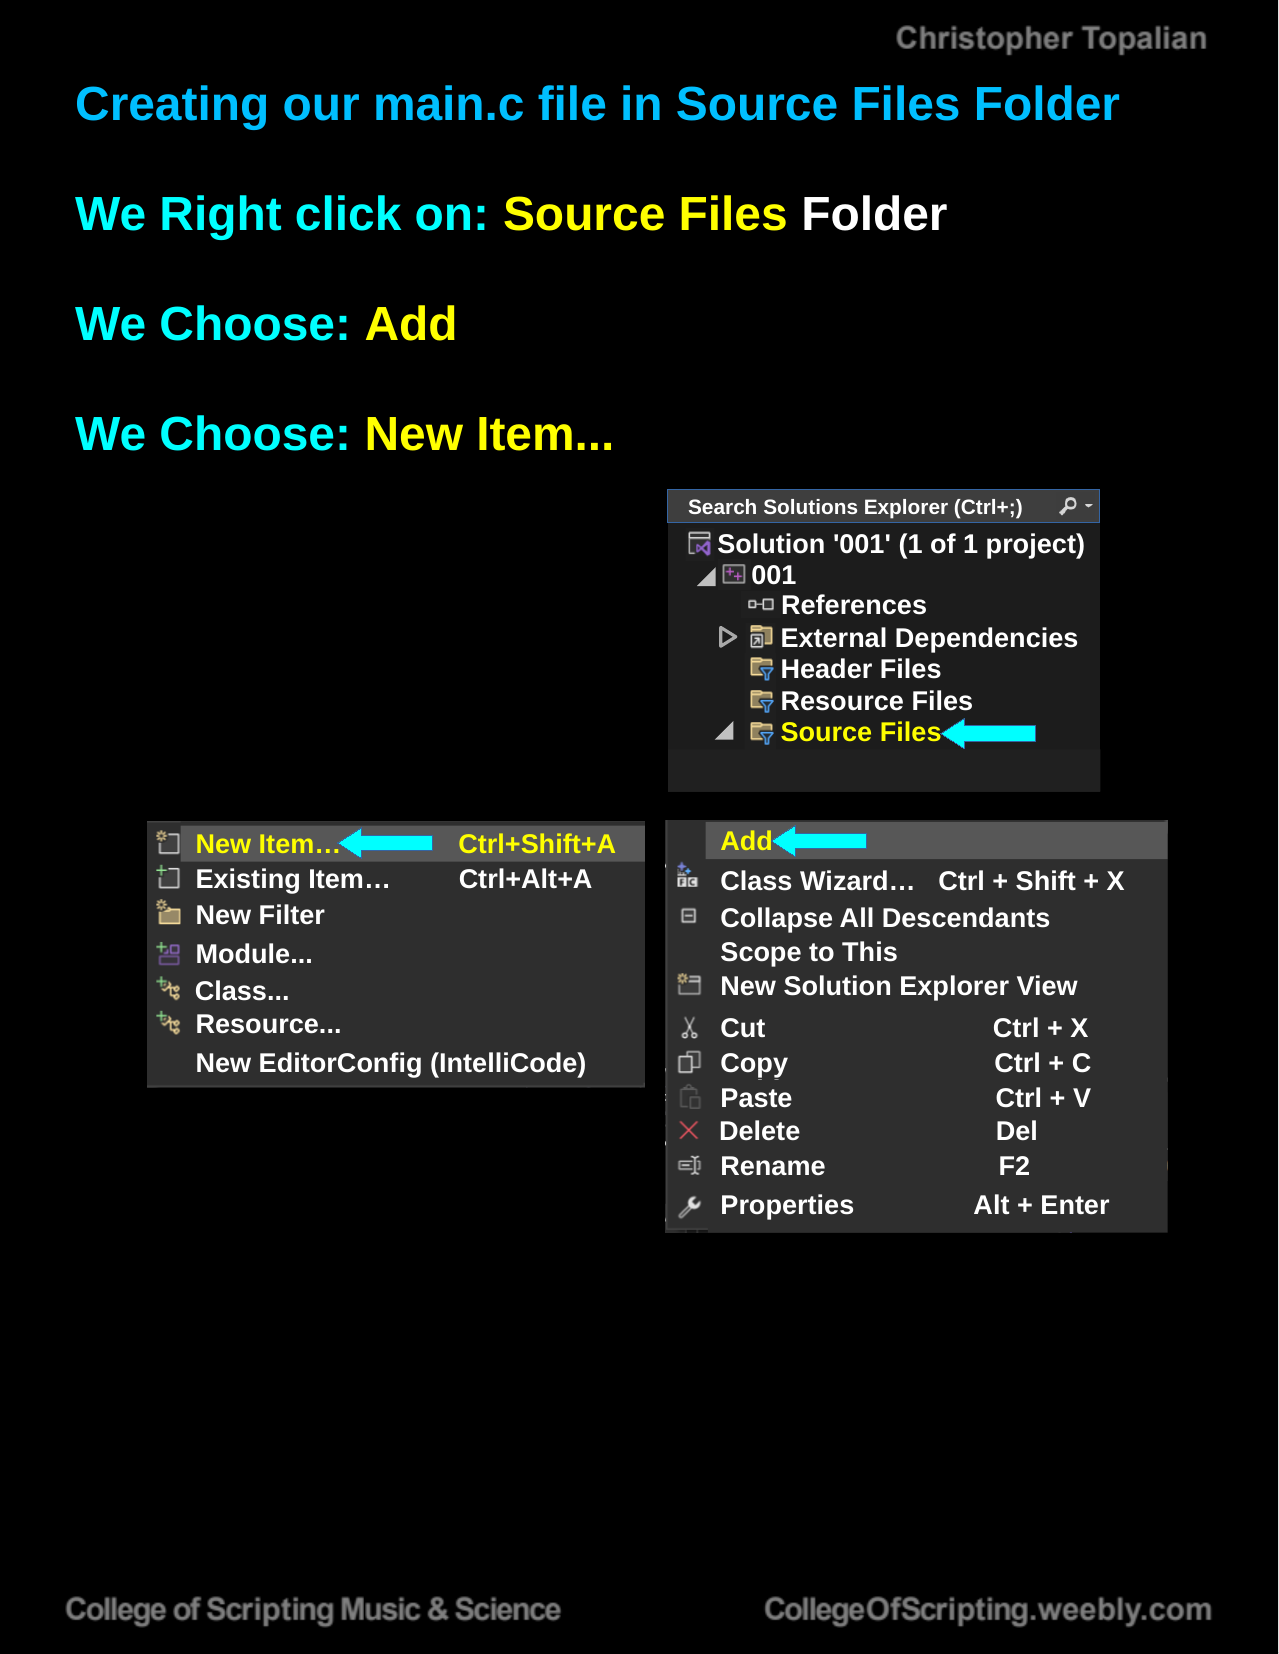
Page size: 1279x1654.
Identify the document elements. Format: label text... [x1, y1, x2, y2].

picture [744, 623, 777, 749]
picture [741, 591, 781, 618]
picture [665, 820, 1168, 1233]
picture [718, 559, 751, 590]
picture [147, 821, 645, 1088]
text We Choose: Add [75, 295, 1203, 350]
picture [1056, 492, 1095, 521]
text We Choose: New Item... [75, 405, 1203, 461]
picture [685, 528, 715, 561]
subtitle Creating our main.c file in Source Files Folder [75, 75, 1203, 130]
text We Right click on: Source Files Folder [75, 185, 1203, 240]
